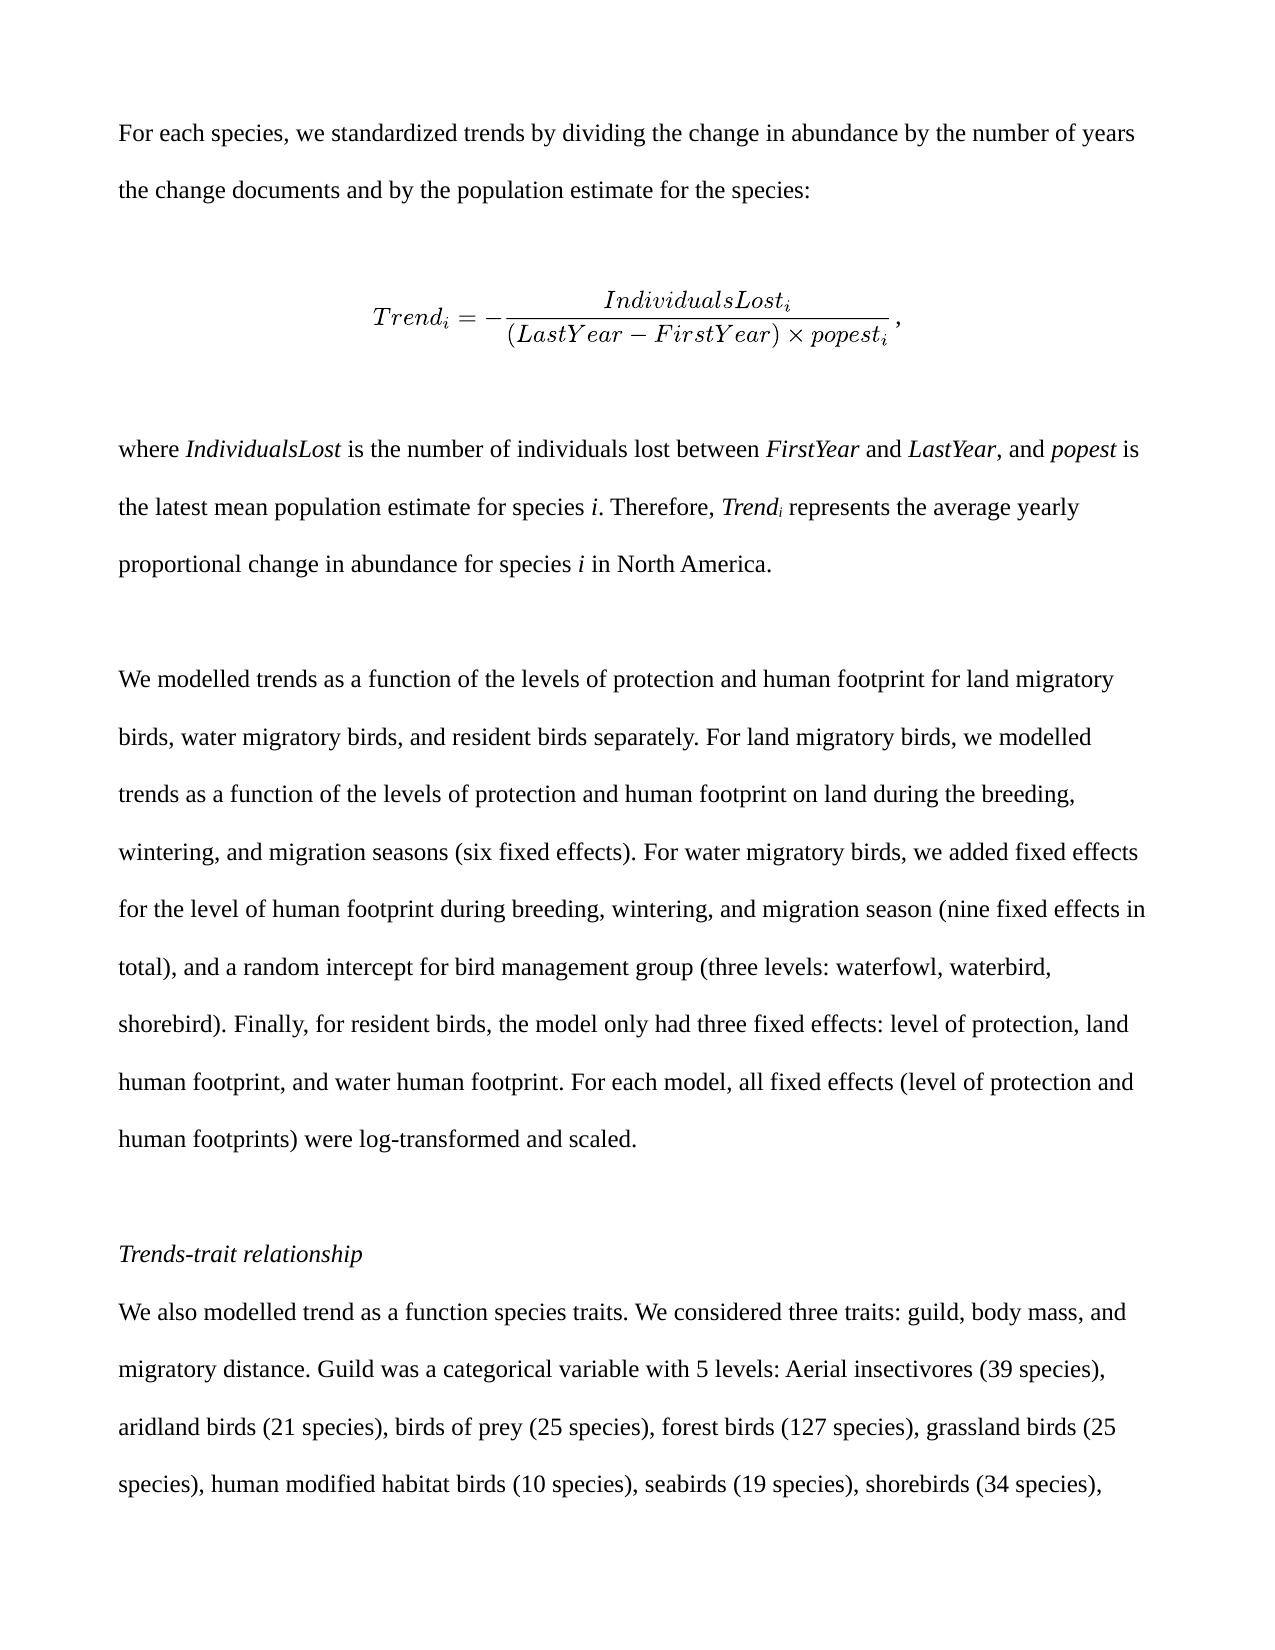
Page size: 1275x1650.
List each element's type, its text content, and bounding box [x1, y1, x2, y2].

text , [774, 291, 1157, 348]
text where IndividualsLost is the number of individuals lost between FirstYear and LastYear, and popest is the latest mean population estimate for species i. Therefore, Trendi represents the average yearly proportional change in abundance for species i in North America. [118, 434, 1157, 578]
text [118, 291, 513, 348]
text We also modelled trend as a function species traits. We considered three traits: guild, body mass, and migratory distance. Guild was a categorical variable with 5 levels: Aerial insectivores (39 species), aridland birds (21 species), birds of prey (25 species), forest birds (127 species), grassland birds (25 species), human modified habitat birds (10 species), seabirds (19 species), shorebirds (34 species), [118, 1297, 1157, 1498]
text For each species, we standardized trends by dividing the change in abundance by the number of years the change documents and by the population estimate for the species: [118, 118, 1157, 262]
text Trends-trait relationship [118, 1239, 1157, 1268]
text We modelled trends as a function of the levels of protection and human footprint for land migratory birds, water migratory birds, and resident birds separately. For land migratory birds, we modelled trends as a function of the levels of protection and human footprint on land during the breeding, wintering, and migration seasons (six fixed effects). For water migratory birds, we added fixed effects for the level of human footprint during breeding, wintering, and migration season (nine fixed effects in total), and a random intercept for bird management group (three levels: waterfowl, waterbird, shorebird). Finally, for resident birds, the model only had three fixed effects: level of protection, land human footprint, and water human footprint. For each model, all fixed effects (level of protection and human footprints) were log-transformed and scaled. [118, 664, 1157, 1153]
